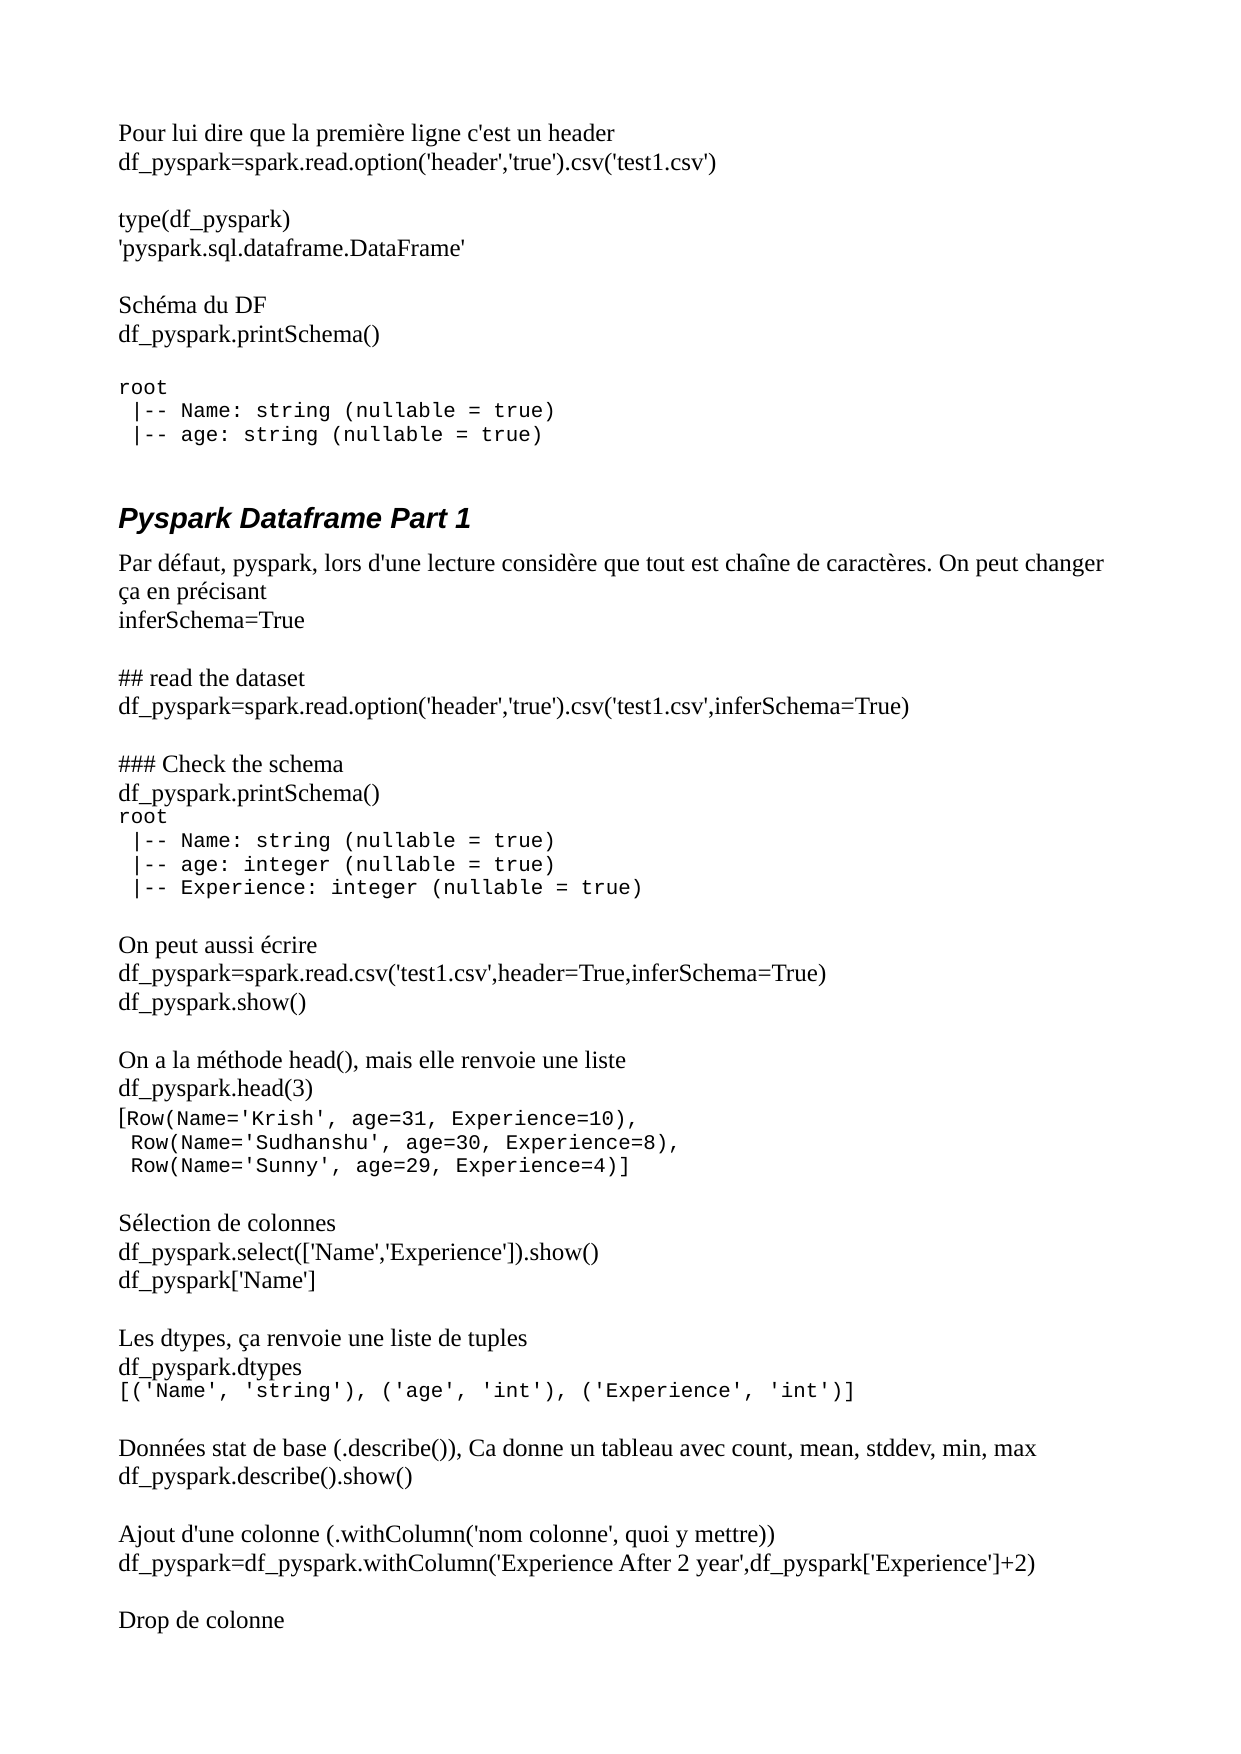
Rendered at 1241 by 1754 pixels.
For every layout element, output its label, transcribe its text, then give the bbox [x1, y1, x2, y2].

text Drop de colonne [118, 1605, 1122, 1634]
text ### Check the schema [118, 749, 1122, 778]
text root [118, 806, 1122, 830]
text df_pyspark.dtypes [118, 1352, 1122, 1380]
text df_pyspark.head(3) [118, 1073, 1122, 1102]
text [('Name', 'string'), ('age', 'int'), ('Experience', 'int')] [118, 1380, 1122, 1404]
text |-- Experience: integer (nullable = true) [118, 877, 1122, 901]
text Par défaut, pyspark, lors d'une lecture considère que tout est chaîne de caractères. On peut changer ça en précisant [118, 548, 1122, 605]
text Les dtypes, ça renvoie une liste de tuples [118, 1323, 1122, 1352]
text df_pyspark.select(['Name','Experience']).show() [118, 1237, 1122, 1265]
text inferSchema=True [118, 605, 1122, 634]
text Row(Name='Sunny', age=29, Experience=4)] [118, 1155, 1122, 1179]
text type(df_pyspark) [118, 204, 1122, 233]
text |-- Name: string (nullable = true) [118, 830, 1122, 854]
text On a la méthode head(), mais elle renvoie une liste [118, 1045, 1122, 1073]
text |-- age: string (nullable = true) [118, 424, 1122, 448]
text On peut aussi écrire [118, 930, 1122, 958]
text Schéma du DF [118, 291, 1122, 319]
text ## read the dataset [118, 663, 1122, 691]
text df_pyspark=spark.read.option('header','true').csv('test1.csv') [118, 147, 1122, 176]
text df_pyspark=spark.read.csv('test1.csv',header=True,inferSchema=True) [118, 958, 1122, 987]
text [Row(Name='Krish', age=31, Experience=10), [118, 1102, 1122, 1132]
text 'pyspark.sql.dataframe.DataFrame' [118, 233, 1122, 262]
text Pour lui dire que la première ligne c'est un header [118, 118, 1122, 147]
subtitle Pyspark Dataframe Part 1 [118, 502, 1122, 535]
text Ajout d'une colonne (.withColumn('nom colonne', quoi y mettre)) [118, 1519, 1122, 1548]
text df_pyspark=spark.read.option('header','true').csv('test1.csv',inferSchema=True) [118, 691, 1122, 720]
text |-- age: integer (nullable = true) [118, 854, 1122, 877]
text root [118, 377, 1122, 401]
text df_pyspark=df_pyspark.withColumn('Experience After 2 year',df_pyspark['Experience']+2) [118, 1548, 1122, 1576]
text df_pyspark.describe().show() [118, 1461, 1122, 1490]
text df_pyspark.printSchema() [118, 319, 1122, 348]
text df_pyspark['Name'] [118, 1265, 1122, 1294]
text df_pyspark.printSchema() [118, 778, 1122, 806]
text |-- Name: string (nullable = true) [118, 401, 1122, 424]
text Row(Name='Sudhanshu', age=30, Experience=8), [118, 1132, 1122, 1155]
text df_pyspark.show() [118, 987, 1122, 1016]
text Données stat de base (.describe()), Ca donne un tableau avec count, mean, stddev, min, max [118, 1433, 1122, 1461]
text Sélection de colonnes [118, 1208, 1122, 1237]
